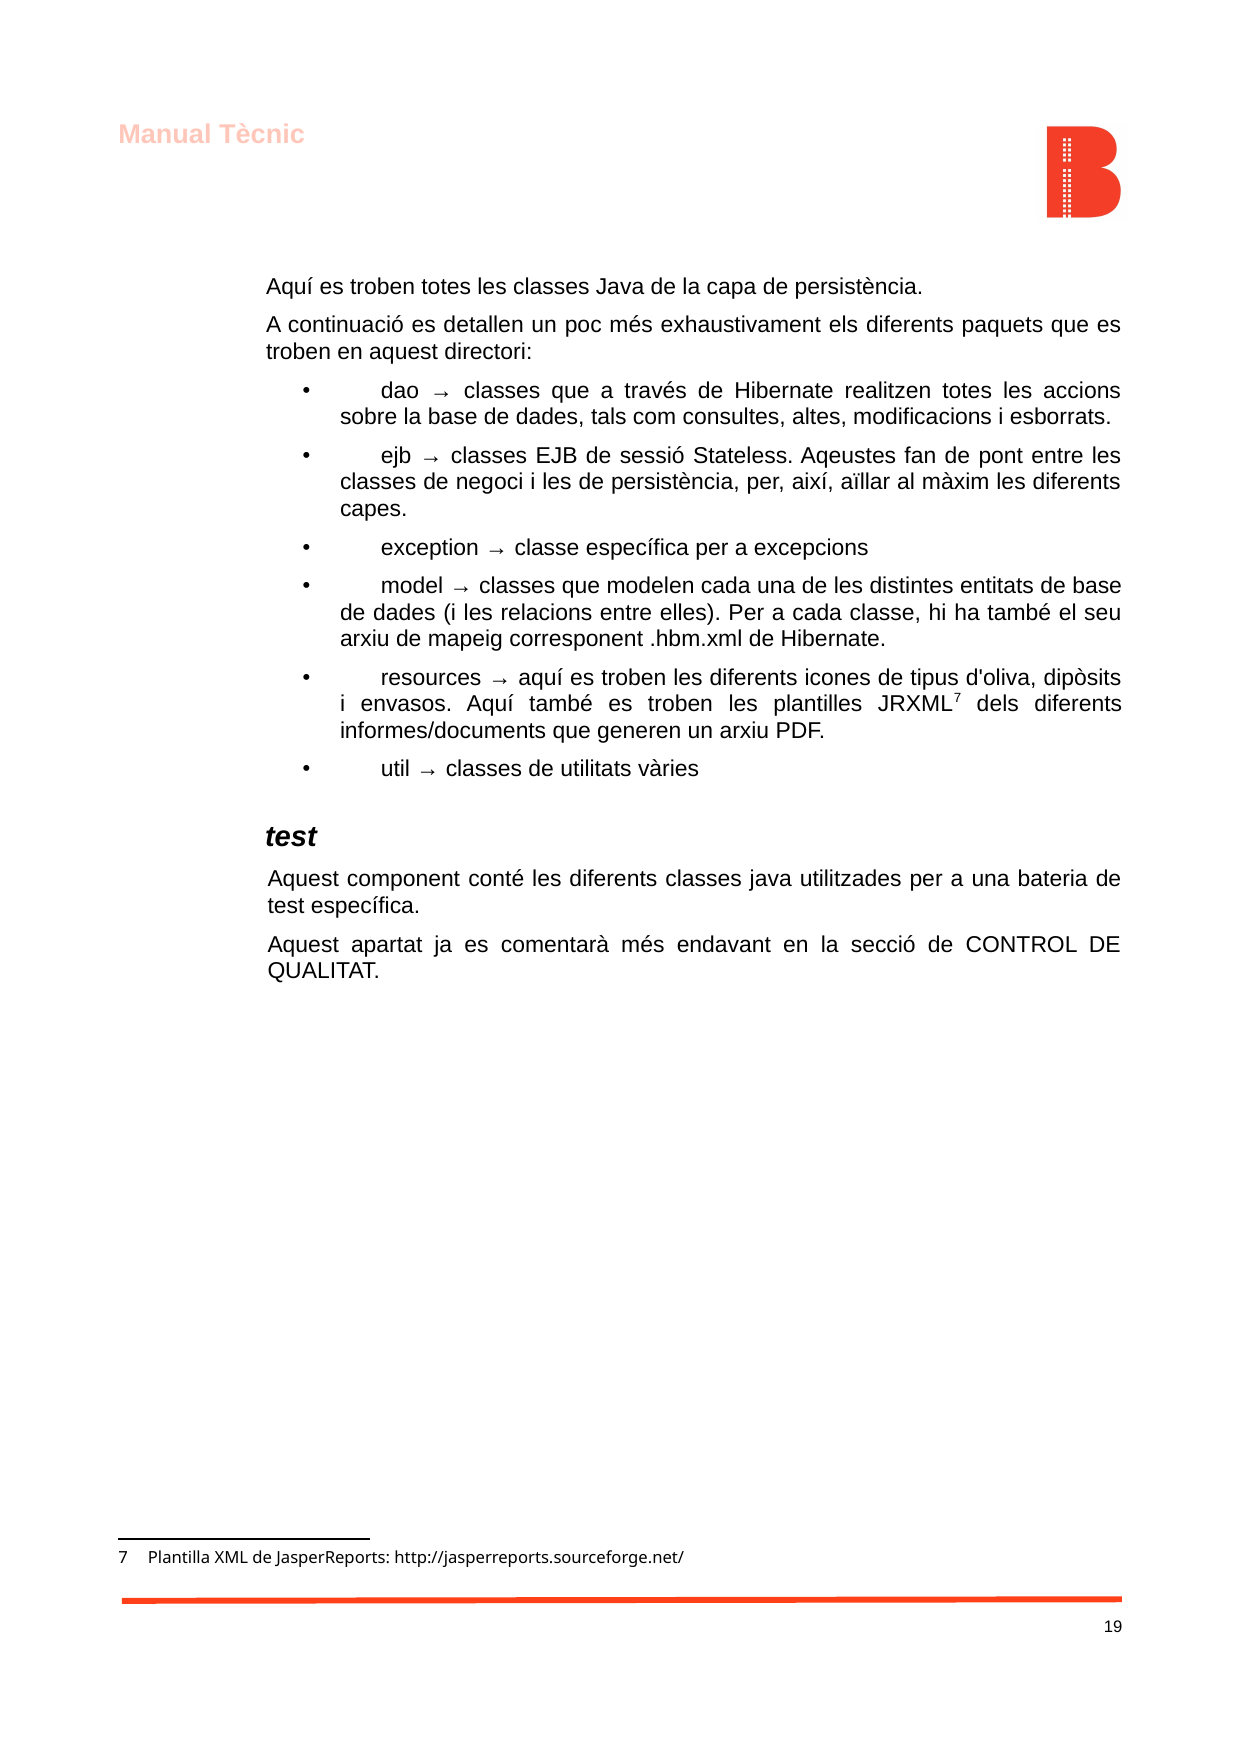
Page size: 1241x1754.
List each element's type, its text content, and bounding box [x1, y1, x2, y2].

list Plantilla XML de JasperReports: http://jasperreports.sourceforge.net/ [118, 1545, 1122, 1568]
list resources → aquí es troben les diferents icones de tipus d'oliva, dipòsits i envasos. Aquí també es troben les plantilles JRXML dels diferents informes/documents que generen un arxiu PDF. [302, 664, 1122, 743]
list exception → classe específica per a excepcions [302, 533, 1122, 560]
list dao → classes que a través de Hibernate realitzen totes les accions sobre la base de dades, tals com consultes, altes, modificacions i esborrats. [302, 377, 1122, 429]
list util → classes de utilitats vàries [302, 755, 1122, 782]
subtitle test [265, 819, 1122, 853]
list model → classes que modelen cada una de les distintes entitats de base de dades (i les relacions entre elles). Per a cada classe, hi ha també el seu arxiu de mapeig corresponent .hbm.xml de Hibernate. [302, 572, 1122, 651]
list Aquest component conté les diferents classes java utilitzades per a una bateria de test específica. [267, 865, 1122, 918]
list Aquest apartat ja es comentarà més endavant en la secció de CONTROL DE QUALITAT. [267, 931, 1122, 983]
picture [1036, 124, 1130, 221]
text A continuació es detallen un poc més exhaustivament els diferents paquets que es troben en aquest directori: [266, 311, 1122, 364]
list Aquí es troben totes les classes Java de la capa de persistència. [266, 273, 1122, 299]
list ejb → classes EJB de sessió Stateless. Aqeustes fan de pont entre les classes de negoci i les de persistència, per, així, aïllar al màxim les diferents capes. [302, 442, 1122, 521]
